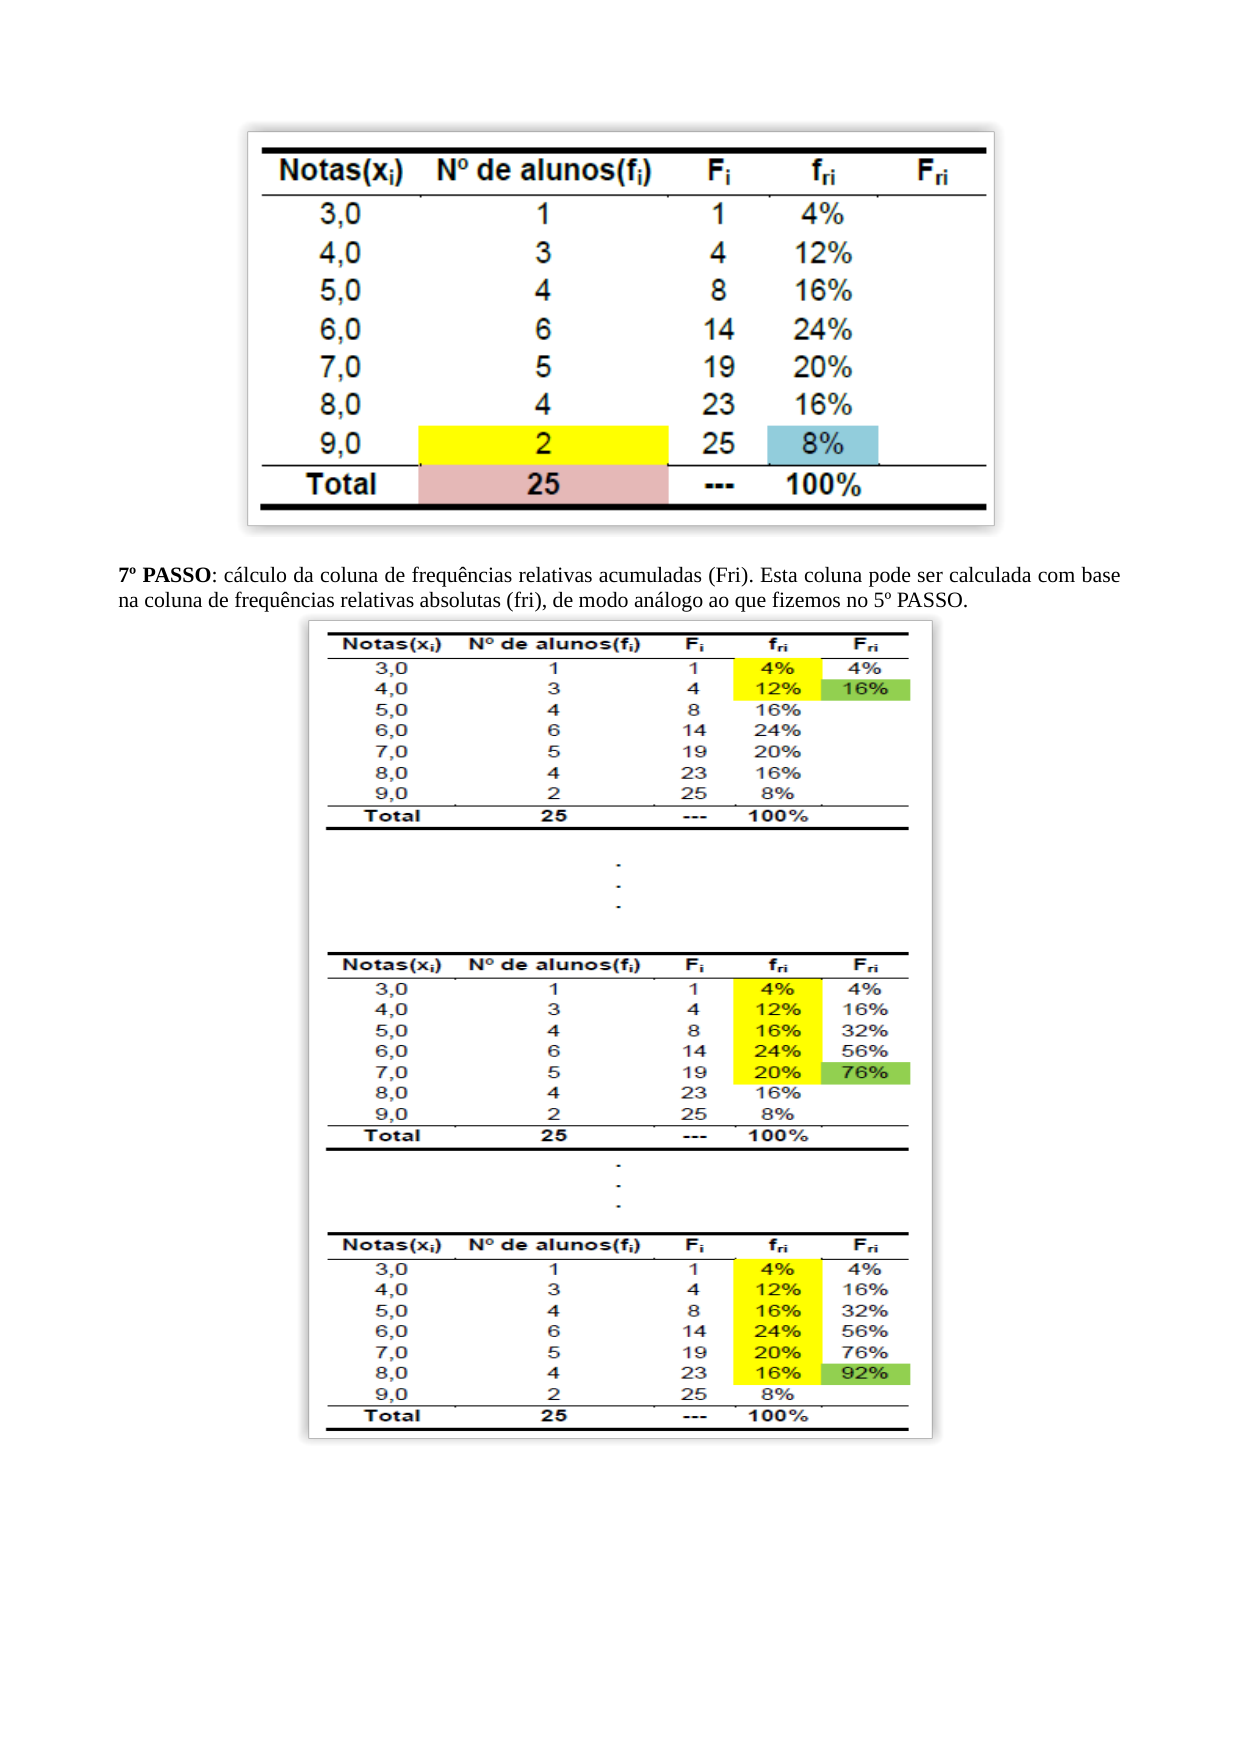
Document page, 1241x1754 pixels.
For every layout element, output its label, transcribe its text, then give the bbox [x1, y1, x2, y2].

picture [234, 118, 1007, 537]
text 7º PASSO: cálculo da coluna de frequências relativas acumuladas (Fri). Esta coluna pode ser calculada com base na coluna de frequências relativas absolutas (fri), de modo análogo ao que fizemos no 5º PASSO. [118, 562, 1122, 612]
picture [296, 612, 945, 1446]
